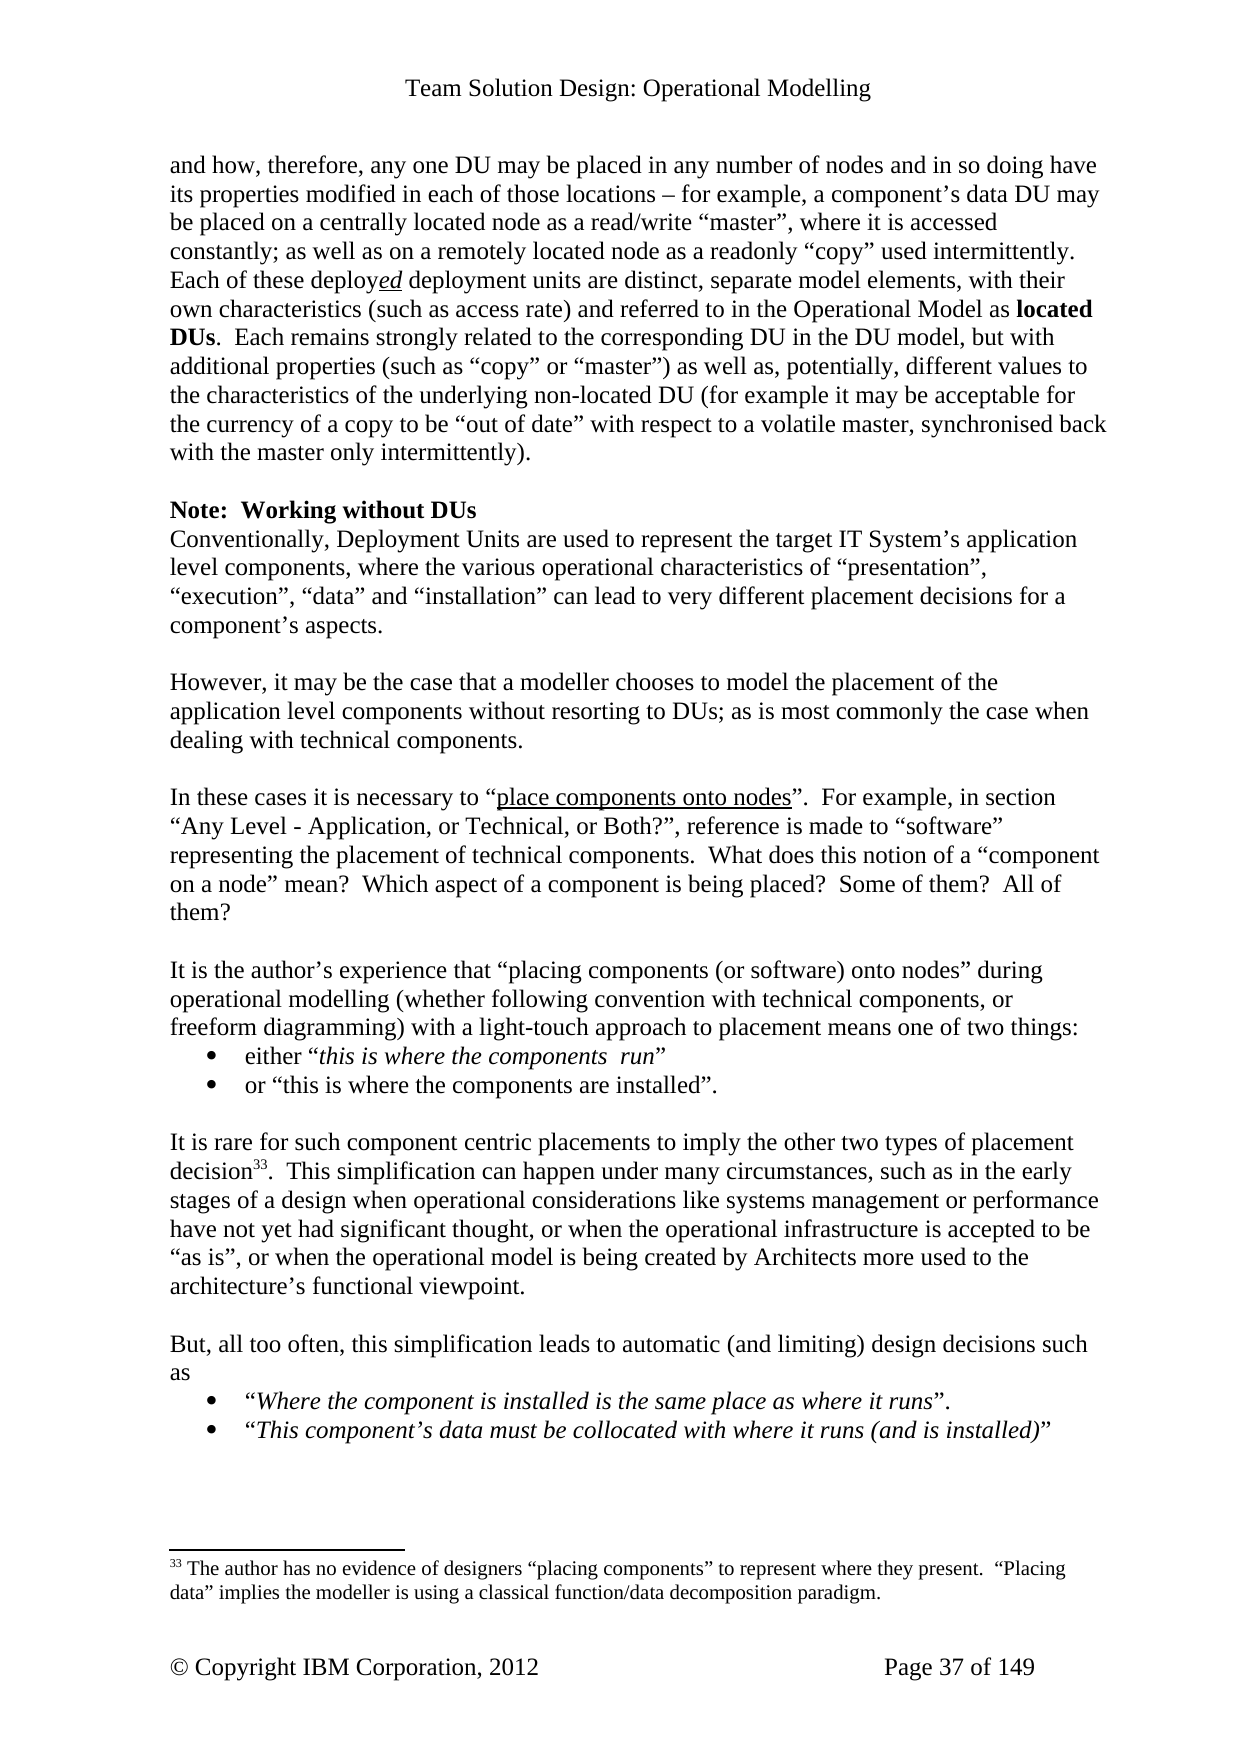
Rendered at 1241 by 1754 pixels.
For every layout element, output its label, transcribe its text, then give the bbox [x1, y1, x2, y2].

list “This component’s data must be collocated with where it runs (and is installed)” [207, 1415, 1107, 1444]
text It is the author’s experience that “placing components (or software) onto nodes” during operational modelling (whether following convention with technical components, or freeform diagramming) with a light-touch approach to placement means one of two things: [169, 955, 1107, 1041]
list or “this is where the components are installed”. [207, 1070, 1107, 1099]
text However, it may be the case that a modeller chooses to model the placement of the application level components without resorting to DUs; as is most commonly the case when dealing with technical components. [169, 667, 1107, 754]
text Note: Working without DUs Conventionally, Deployment Units are used to represent the target IT System’s application level components, where the various operational characteristics of “presentation”, “execution”, “data” and “installation” can lead to very different placement decisions for a component’s aspects. [169, 495, 1107, 639]
list either “this is where the components run” [207, 1041, 1107, 1070]
list “Where the component is installed is the same place as where it runs”. [207, 1386, 1107, 1415]
text In these cases it is necessary to “place components onto nodes”. For example, in section “Any Level - Application, or Technical, or Both?”, reference is made to “software” representing the placement of technical components. What does this notion of a “component on a node” mean? Which aspect of a component is being placed? Some of them? All of them? [169, 782, 1107, 926]
text The author has no evidence of designers “placing components” to represent where they present. “Placing data” implies the modeller is using a classical function/data decomposition paradigm. [169, 1556, 1107, 1604]
text But, all too often, this simplification leads to automatic (and limiting) design decisions such as [169, 1329, 1107, 1386]
text It is rare for such component centric placements to imply the other two types of placement decision. This simplification can happen under many circumstances, such as in the early stages of a design when operational considerations like systems management or performance have not yet had significant thought, or when the operational infrastructure is accepted to be “as is”, or when the operational model is being created by Architects more used to the architecture’s functional viewpoint. [169, 1127, 1107, 1300]
text and how, therefore, any one DU may be placed in any number of nodes and in so doing have its properties modified in each of those locations – for example, a component’s data DU may be placed on a centrally located node as a read/write “master”, where it is accessed constantly; as well as on a remotely located node as a readonly “copy” used intermittently. Each of these deployed deployment units are distinct, separate model elements, with their own characteristics (such as access rate) and referred to in the Operational Model as located DUs. Each remains strongly related to the corresponding DU in the DU model, but with additional properties (such as “copy” or “master”) as well as, potentially, different values to the characteristics of the underlying non-located DU (for example it may be acceptable for the currency of a copy to be “out of date” with respect to a volatile master, synchronised back with the master only intermittently). [169, 150, 1107, 466]
